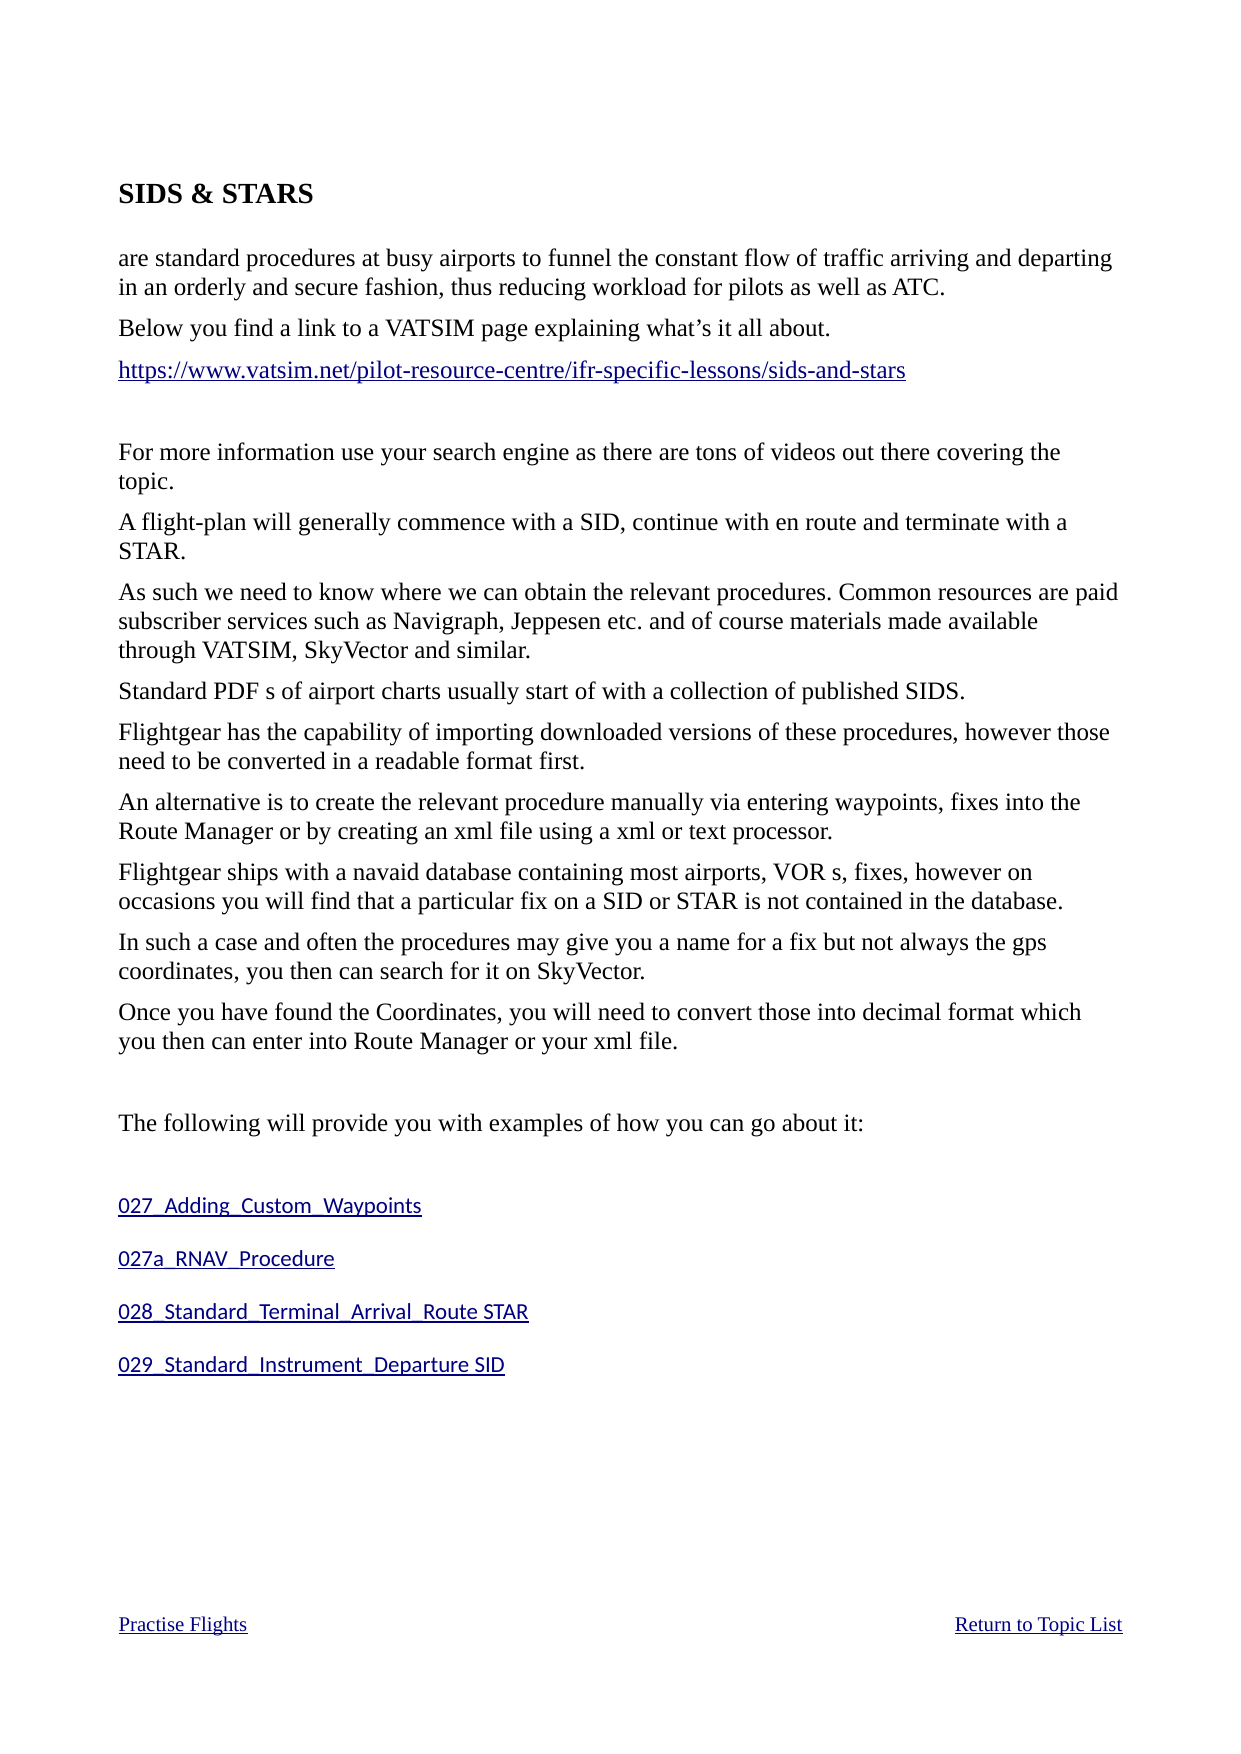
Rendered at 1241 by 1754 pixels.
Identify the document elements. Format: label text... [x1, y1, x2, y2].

text are standard procedures at busy airports to funnel the constant flow of traffic arriving and departing in an orderly and secure fashion, thus reducing workload for pilots as well as ATC. [118, 243, 1122, 301]
text The following will provide you with examples of how you can go about it: [118, 1108, 1122, 1137]
text An alternative is to create the relevant procedure manually via entering waypoints, fixes into the Route Manager or by creating an xml file using a xml or text processor. [118, 787, 1122, 845]
text 028_Standard_Terminal_Arrival_Route STAR [118, 1297, 1122, 1325]
text 027_Adding_Custom_Waypoints [118, 1191, 1122, 1219]
text As such we need to know where we can obtain the relevant procedures. Common resources are paid subscriber services such as Navigraph, Jeppesen etc. and of course materials made available through VATSIM, SkyVector and similar. [118, 577, 1122, 663]
text Below you find a link to a VATSIM page explaining what’s it all about. [118, 313, 1122, 342]
text 027a_RNAV_Procedure [118, 1244, 1122, 1272]
text Standard PDF s of airport charts usually start of with a collection of published SIDS. [118, 676, 1122, 705]
text In such a case and often the procedures may give you a name for a fix but not always the gps coordinates, you then can search for it on SkyVector. [118, 927, 1122, 985]
text Once you have found the Coordinates, you will need to convert those into decimal format which you then can enter into Route Manager or your xml file. [118, 997, 1122, 1055]
text A flight-plan will generally commence with a SID, continue with en route and terminate with a STAR. [118, 507, 1122, 565]
text Flightgear ships with a navaid database containing most airports, VOR s, fixes, however on occasions you will find that a particular fix on a SID or STAR is not contained in the database. [118, 857, 1122, 915]
text For more information use your search engine as there are tons of videos out there covering the topic. [118, 437, 1122, 495]
text SIDS & STARS [118, 176, 1122, 210]
text 029_Standard_Instrument_Departure SID [118, 1350, 1122, 1378]
text Flightgear has the capability of importing downloaded versions of these procedures, however those need to be converted in a readable format first. [118, 717, 1122, 775]
text https://www.vatsim.net/pilot-resource-centre/ifr-specific-lessons/sids-and-stars [118, 355, 1122, 383]
